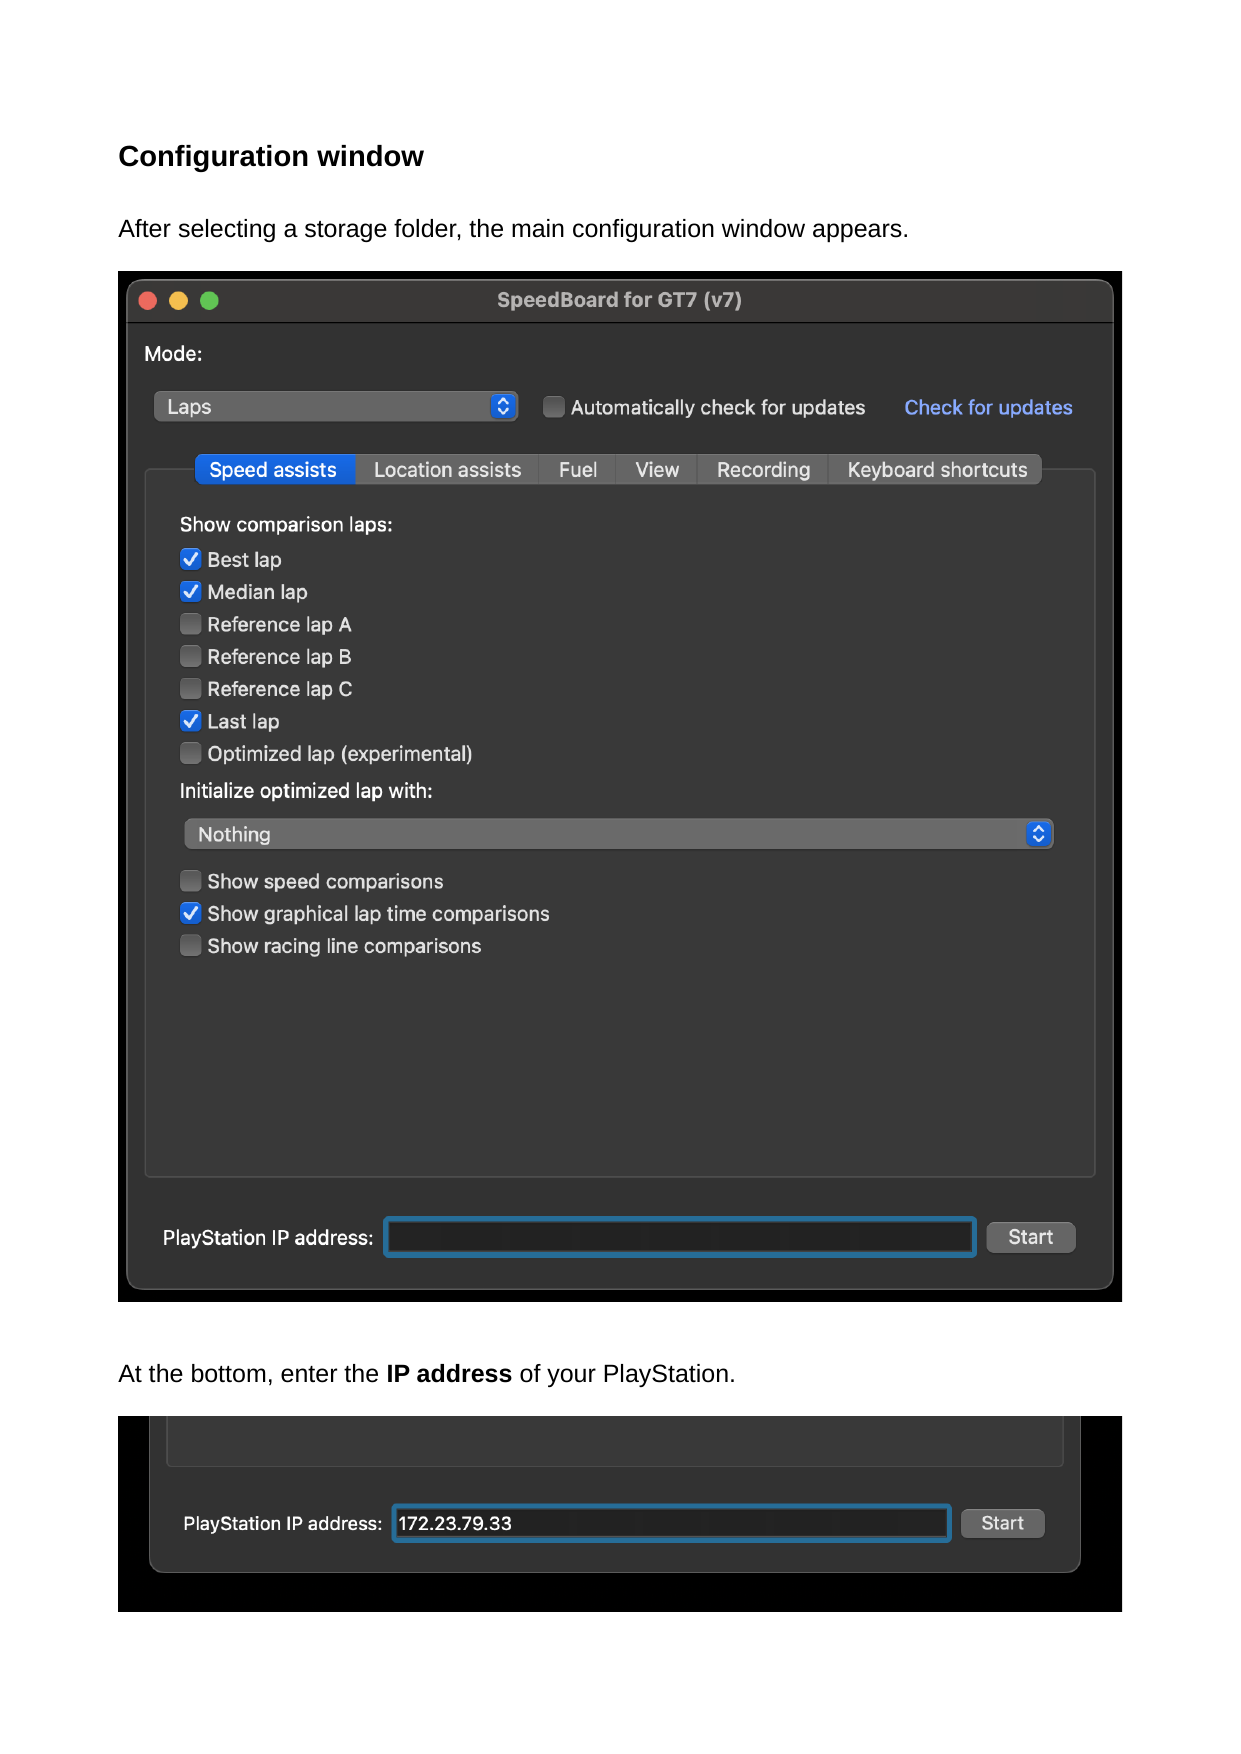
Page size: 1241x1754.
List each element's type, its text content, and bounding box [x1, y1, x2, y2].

picture [118, 1416, 1123, 1612]
subtitle Configuration window [118, 139, 1122, 172]
text After selecting a storage folder, the main configuration window appears. [118, 214, 1122, 242]
picture [118, 271, 1123, 1302]
text At the bottom, enter the IP address of your PlayStation. [118, 1359, 1122, 1387]
